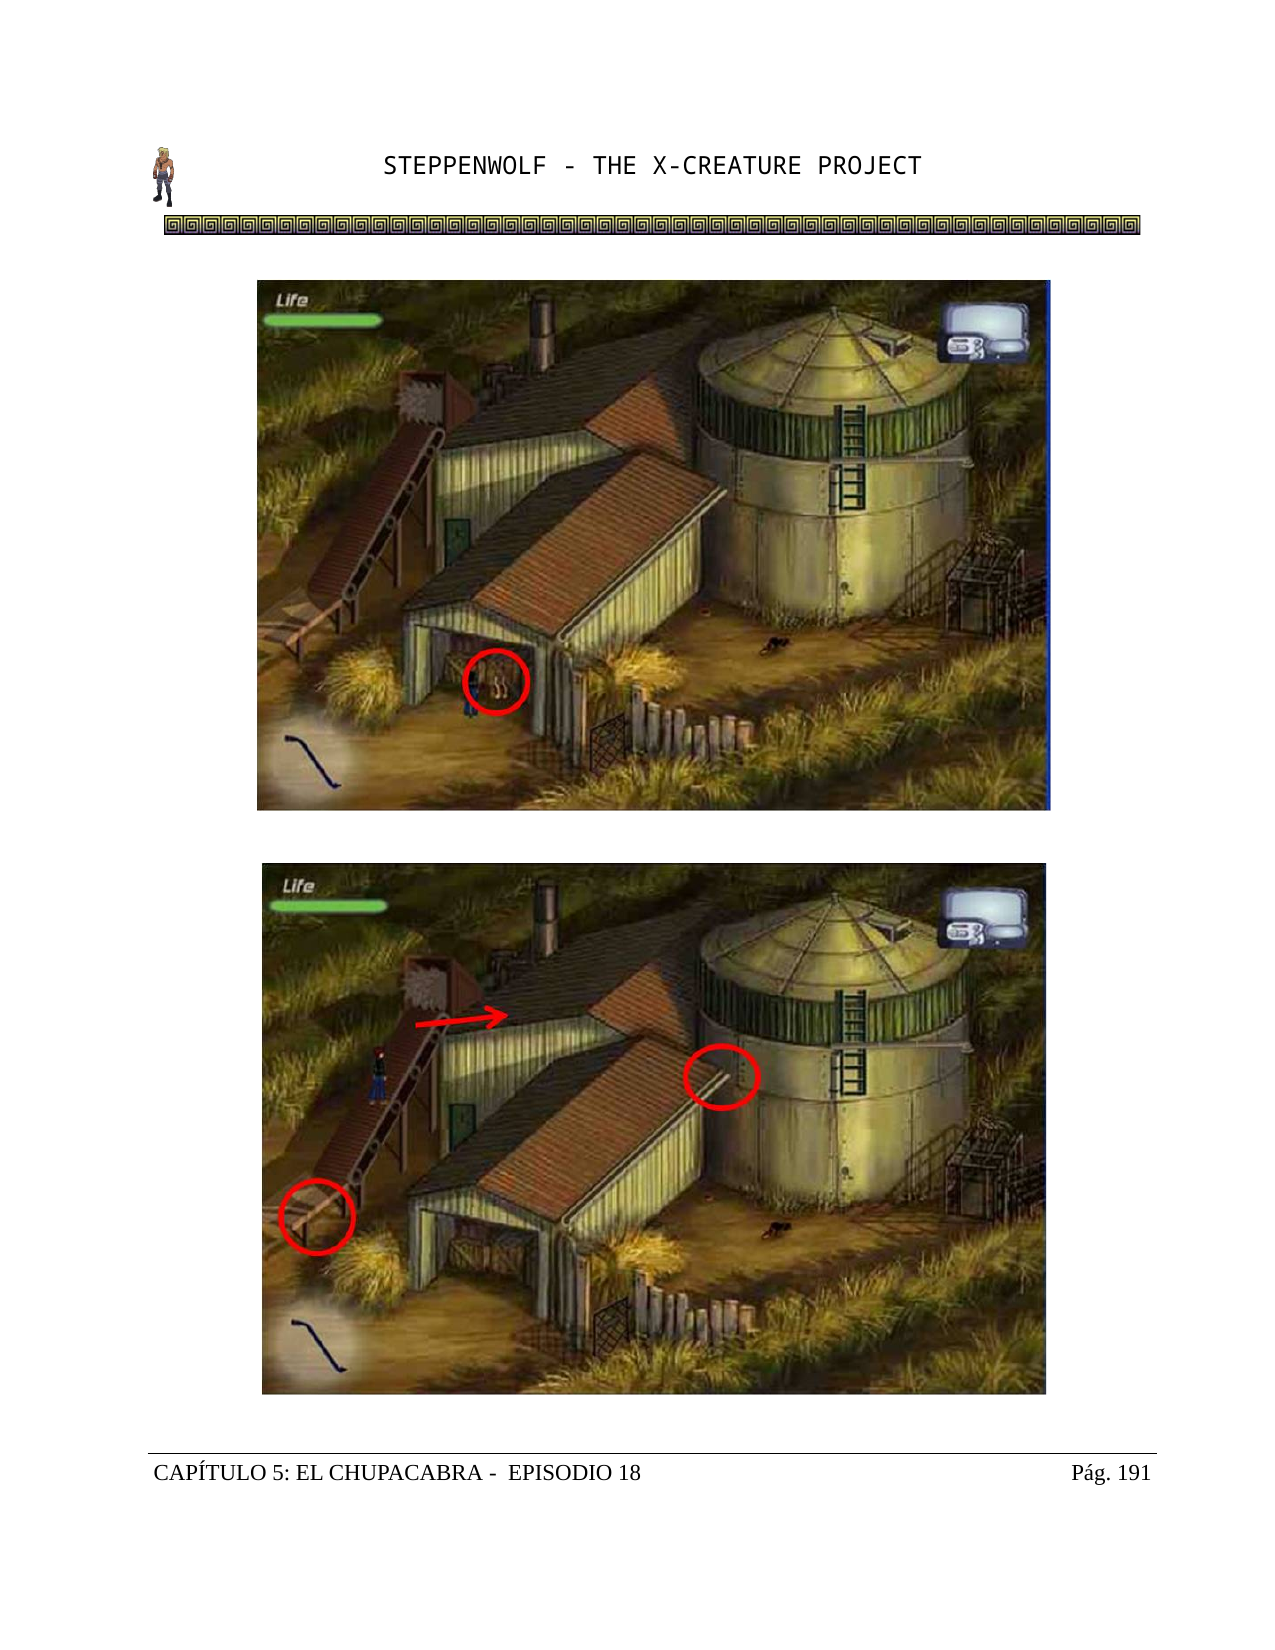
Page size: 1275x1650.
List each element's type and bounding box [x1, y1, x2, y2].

picture [147, 147, 181, 207]
picture [164, 215, 1141, 235]
picture [256, 279, 1051, 811]
picture [261, 863, 1047, 1395]
